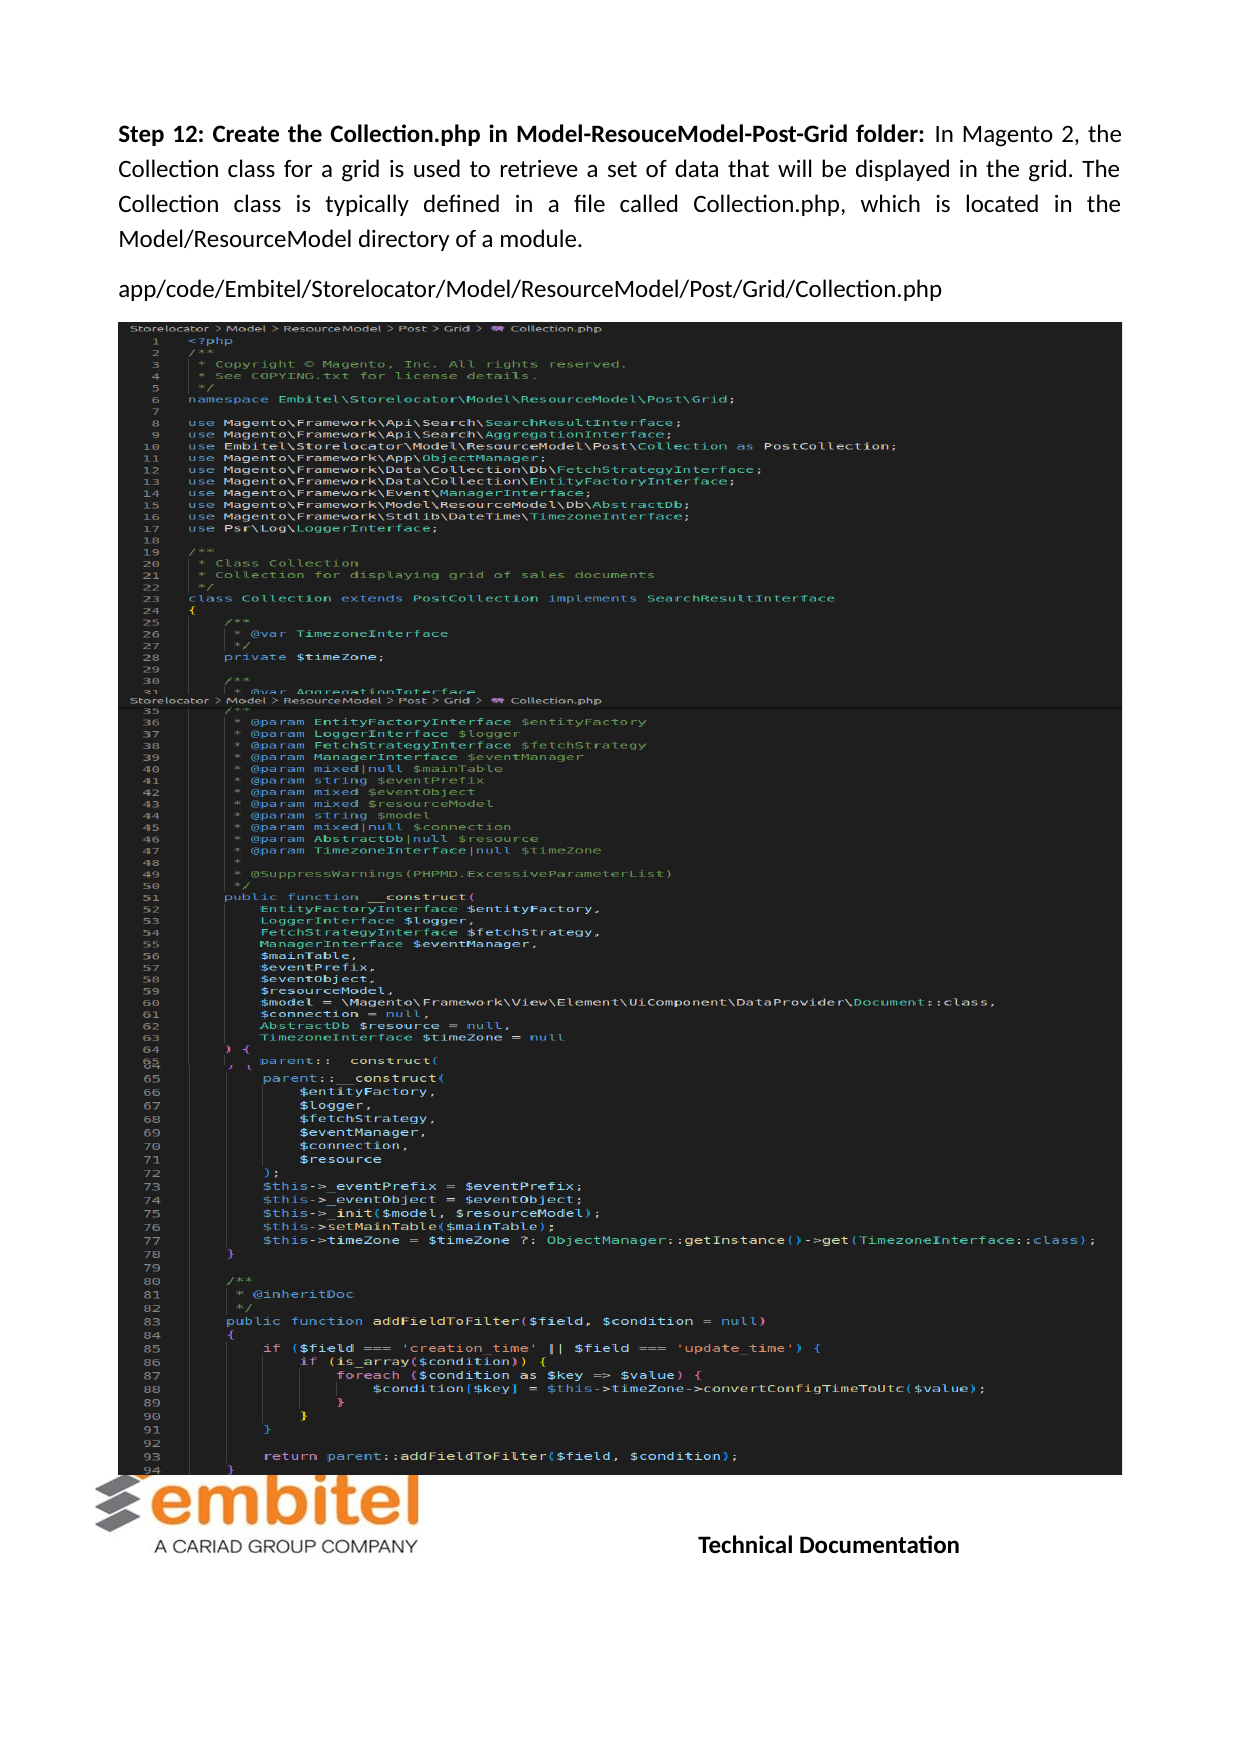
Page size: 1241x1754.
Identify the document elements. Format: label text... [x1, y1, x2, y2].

text Technical Documentation [118, 1529, 1122, 1560]
picture [95, 322, 1123, 1554]
text app/code/Embitel/Storelocator/Model/ResourceModel/Post/Grid/Collection.php [118, 273, 1122, 303]
text Step 12: Create the Collection.php in Model-ResouceModel-Post-Grid folder: In Magento 2, the Collection class for a grid is used to retrieve a set of data that will be displayed in the grid. The Collection class is typically defined in a file called Collection.php, which is located in the Model/ResourceModel directory of a module. [118, 118, 1122, 254]
